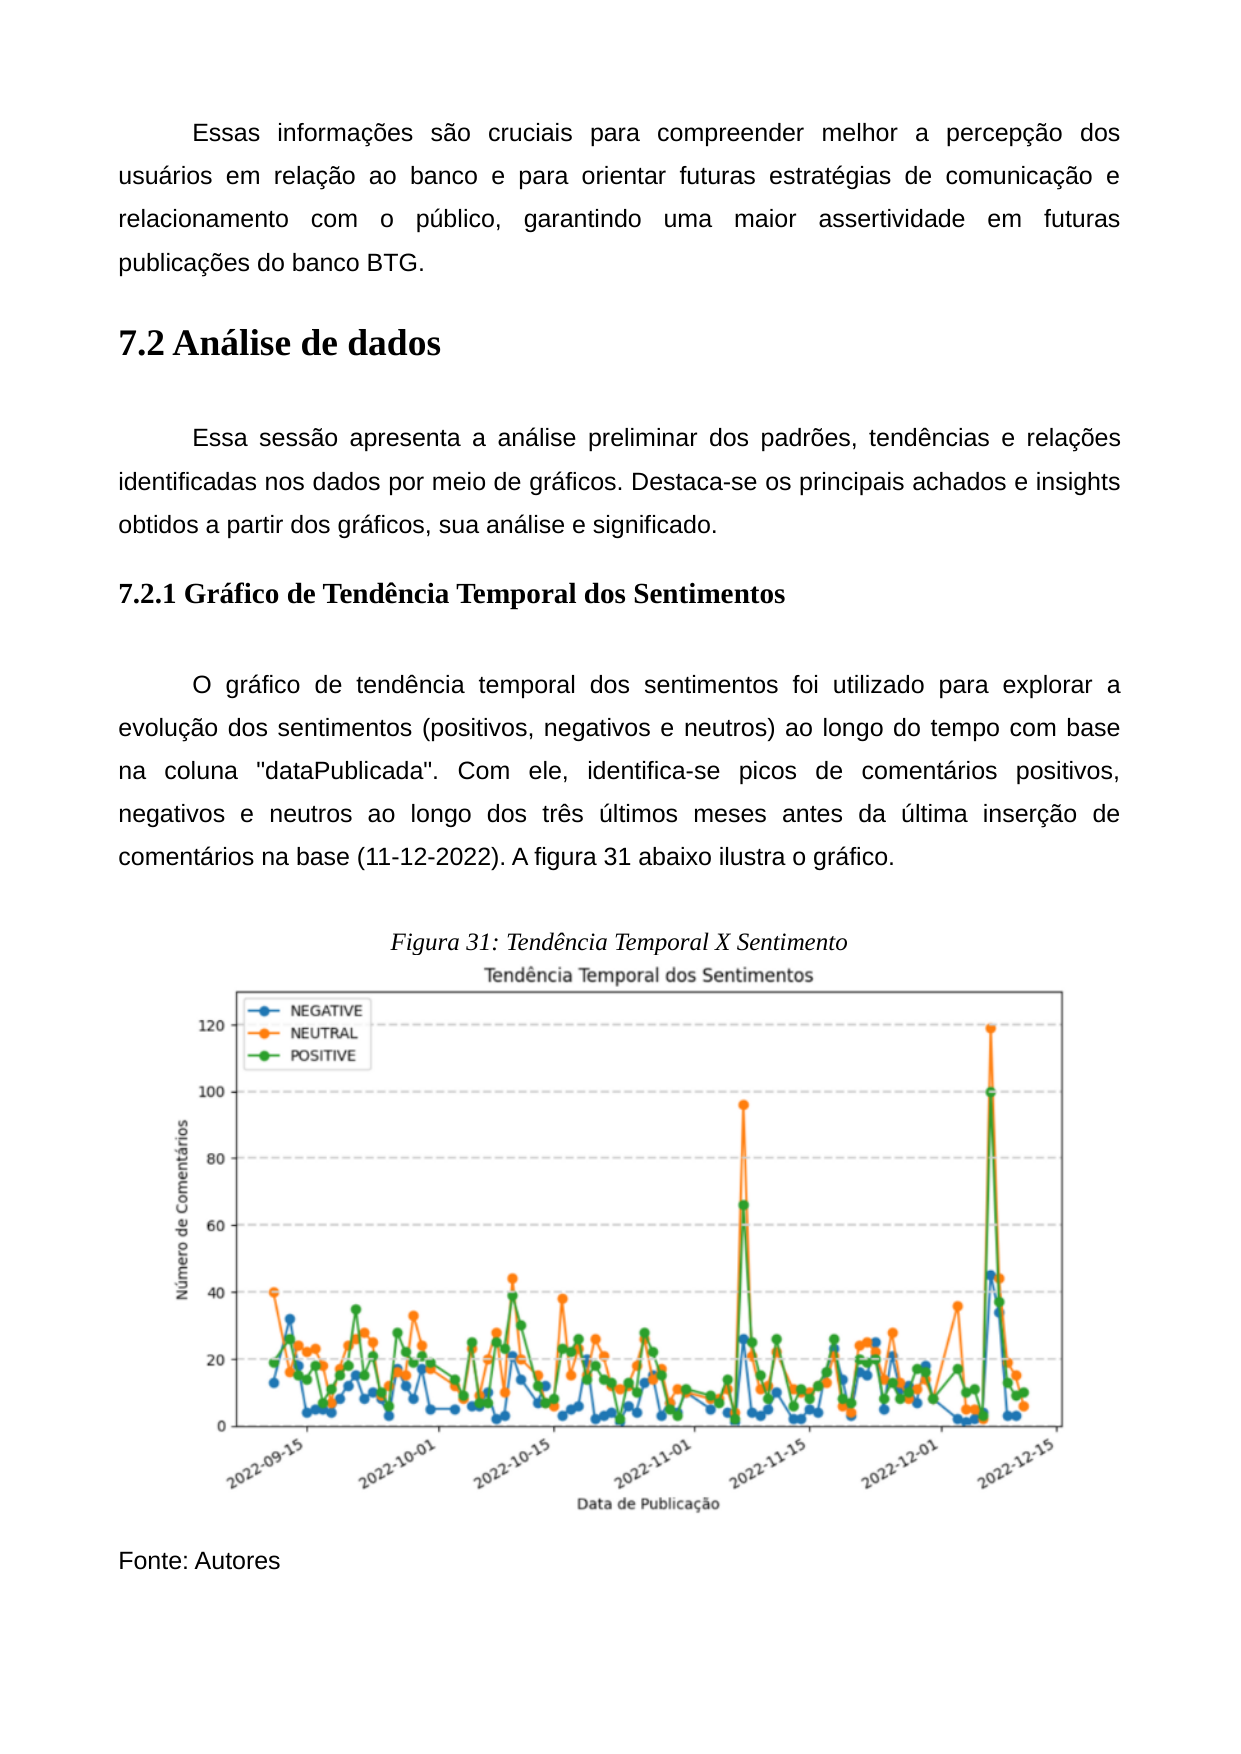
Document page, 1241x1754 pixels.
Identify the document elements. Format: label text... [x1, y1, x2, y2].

picture [153, 955, 1087, 1532]
text Essas informações são cruciais para compreender melhor a percepção dos usuários em relação ao banco e para orientar futuras estratégias de comunicação e relacionamento com o público, garantindo uma maior assertividade em futuras publicações do banco BTG. [118, 118, 1122, 276]
subtitle 7.2.1 Gráfico de Tendência Temporal dos Sentimentos [118, 576, 1122, 609]
text O gráfico de tendência temporal dos sentimentos foi utilizado para explorar a evolução dos sentimentos (positivos, negativos e neutros) ao longo do tempo com base na coluna "dataPublicada". Com ele, identifica-se picos de comentários positivos, negativos e neutros ao longo dos três últimos meses antes da última inserção de comentários na base (11-12-2022). A figura 31 abaixo ilustra o gráfico. [118, 669, 1122, 871]
text Fonte: Autores [118, 894, 1122, 1575]
text Figura 31: Tendência Temporal X Sentimento [153, 927, 1087, 955]
text Essa sessão apresenta a análise preliminar dos padrões, tendências e relações identificadas nos dados por meio de gráficos. Destaca-se os principais achados e insights obtidos a partir dos gráficos, sua análise e significado. [118, 423, 1122, 538]
subtitle 7.2 Análise de dados [118, 320, 1122, 363]
